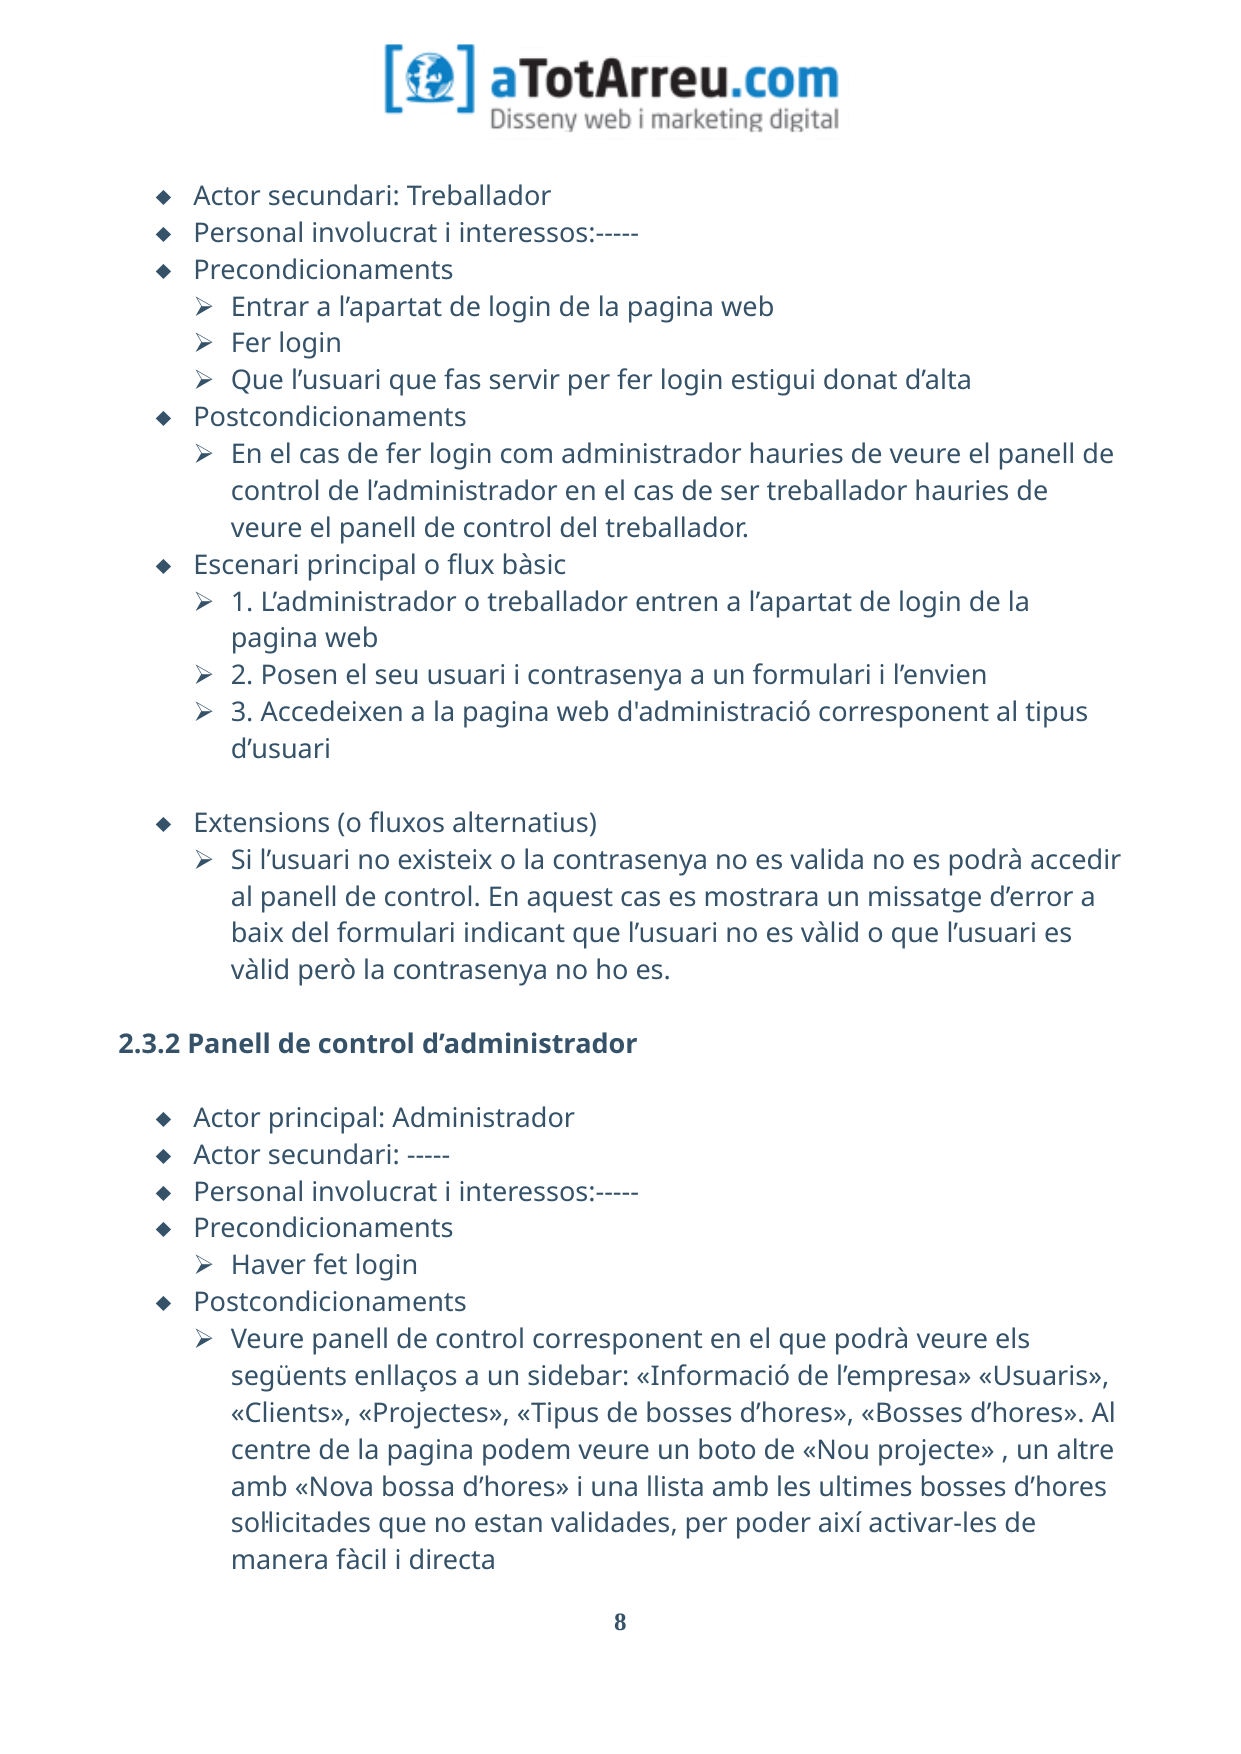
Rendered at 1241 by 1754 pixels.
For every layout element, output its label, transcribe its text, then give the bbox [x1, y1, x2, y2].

list 3. Accedeixen a la pagina web d'administració corresponent al tipus d’usuari [193, 693, 1122, 766]
list Postcondicionaments [156, 1283, 1122, 1319]
text 2.3.2 Panell de control d’administrador [118, 1024, 1122, 1061]
list Actor principal: Administrador [156, 1098, 1122, 1135]
list 2. Posen el seu usuari i contrasenya a un formulari i l’envien [193, 656, 1122, 693]
list Escenari principal o flux bàsic [156, 545, 1122, 582]
list Que l’usuari que fas servir per fer login estigui donat d’alta [193, 361, 1122, 398]
list Haver fet login [193, 1246, 1122, 1283]
list En el cas de fer login com administrador hauries de veure el panell de control de l’administrador en el cas de ser treballador hauries de veure el panell de control del treballador. [193, 434, 1122, 545]
list Personal involucrat i interessos:----- [156, 213, 1122, 250]
list Fer login [193, 324, 1122, 361]
list Actor secundari: Treballador [156, 176, 1122, 213]
list Veure panell de control corresponent en el que podrà veure els següents enllaços a un sidebar: «Informació de l’empresa» «Usuaris», «Clients», «Projectes», «Tipus de bosses d’hores», «Bosses d’hores». Al centre de la pagina podem veure un boto de «Nou projecte» , un altre amb «Nova bossa d’hores» i una llista amb les ultimes bosses d’hores sol·licitades que no estan validades, per poder així activar-les de manera fàcil i directa [193, 1319, 1122, 1578]
list Precondicionaments [156, 1209, 1122, 1246]
list Precondicionaments [156, 250, 1122, 287]
list Postcondicionaments [156, 398, 1122, 434]
list Si l’usuari no existeix o la contrasenya no es valida no es podrà accedir al panell de control. En aquest cas es mostrara un missatge d’error a baix del formulari indicant que l’usuari no es vàlid o que l’usuari es vàlid però la contrasenya no ho es. [193, 840, 1122, 988]
list Entrar a l’apartat de login de la pagina web [193, 287, 1122, 324]
list Extensions (o fluxos alternatius) [156, 803, 1122, 840]
list Actor secundari: ----- [156, 1135, 1122, 1172]
picture [356, 37, 873, 141]
list 1. L’administrador o treballador entren a l’apartat de login de la pagina web [193, 582, 1122, 656]
list Personal involucrat i interessos:----- [156, 1172, 1122, 1209]
